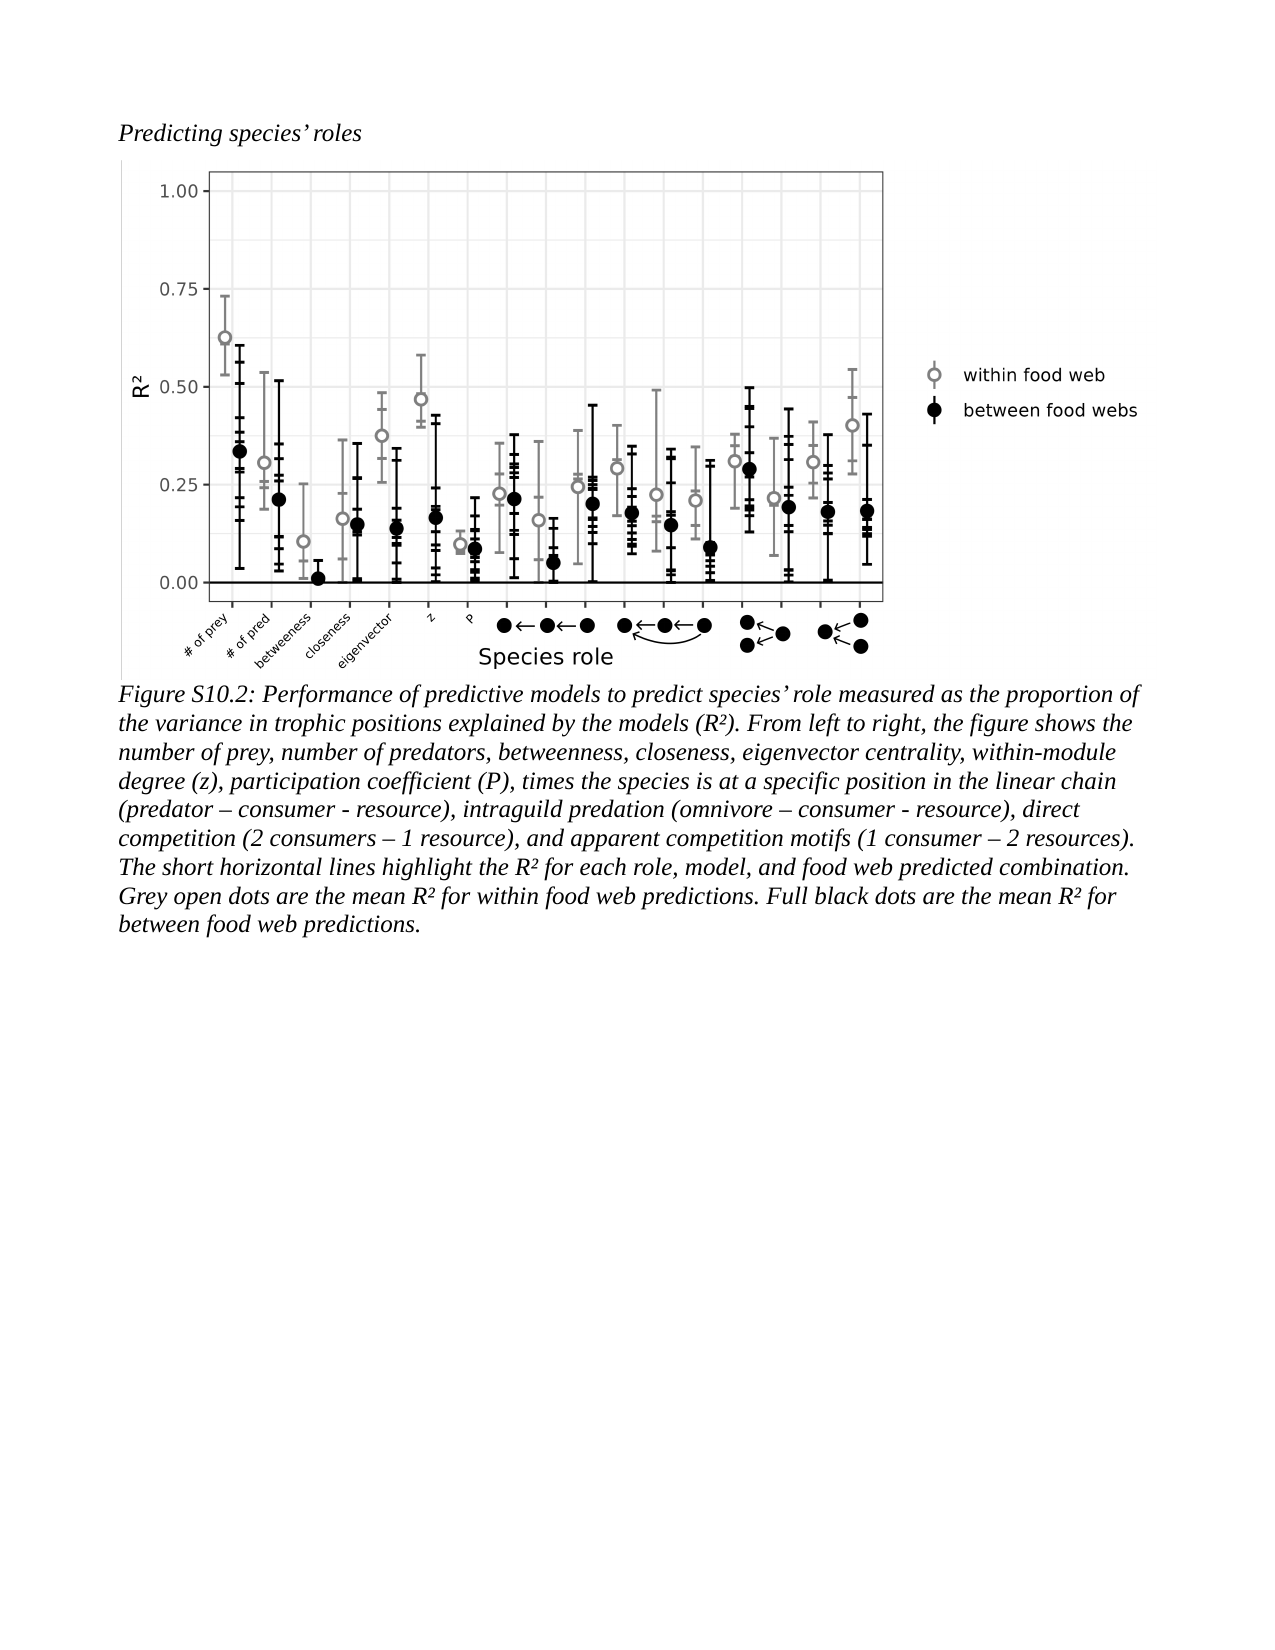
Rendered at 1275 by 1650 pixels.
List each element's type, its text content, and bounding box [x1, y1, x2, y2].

text Figure S10.2: Performance of predictive models to predict species’ role measured as the proportion of the variance in trophic positions explained by the models (R²). From left to right, the figure shows the number of prey, number of predators, betweenness, closeness, eigenvector centrality, within-module degree (z), participation coefficient (P), times the species is at a specific position in the linear chain (predator – consumer - resource), intraguild predation (omnivore – consumer - resource), direct competition (2 consumers – 1 resource), and apparent competition motifs (1 consumer – 2 resources). The short horizontal lines highlight the R² for each role, model, and food web predicted combination. Grey open dots are the mean R² for within food web predictions. Full black dots are the mean R² for between food web predictions. [118, 680, 1157, 938]
picture [118, 159, 1157, 680]
text Predicting species’ roles [118, 118, 1157, 147]
